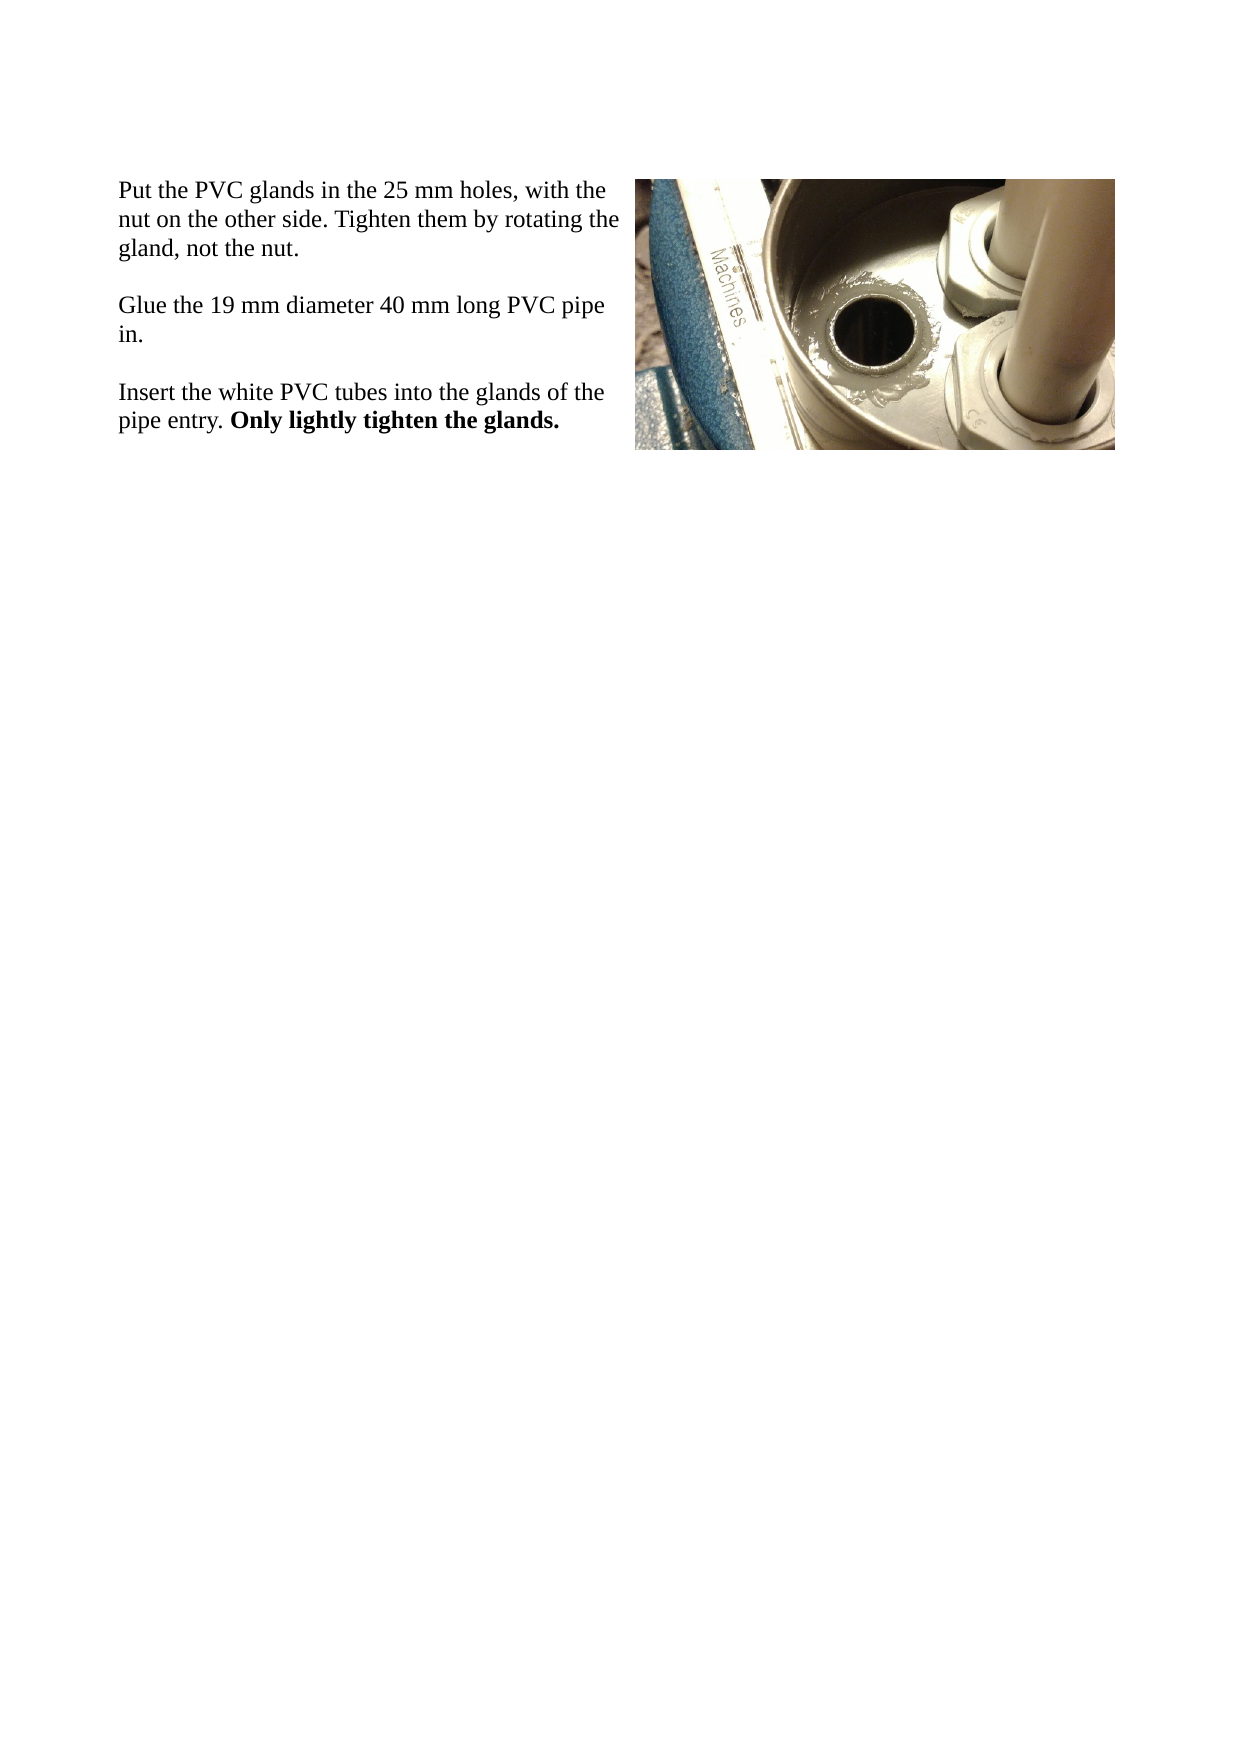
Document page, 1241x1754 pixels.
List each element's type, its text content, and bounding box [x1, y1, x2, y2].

text Insert the white PVC tubes into the glands of the pipe entry. Only lightly tighten the glands. [118, 377, 635, 434]
picture [635, 179, 1115, 450]
text Glue the 19 mm diameter 40 mm long PVC pipe in. [118, 291, 635, 348]
text Put the PVC glands in the 25 mm holes, with the nut on the other side. Tighten them by rotating the gland, not the nut. [118, 176, 1122, 262]
